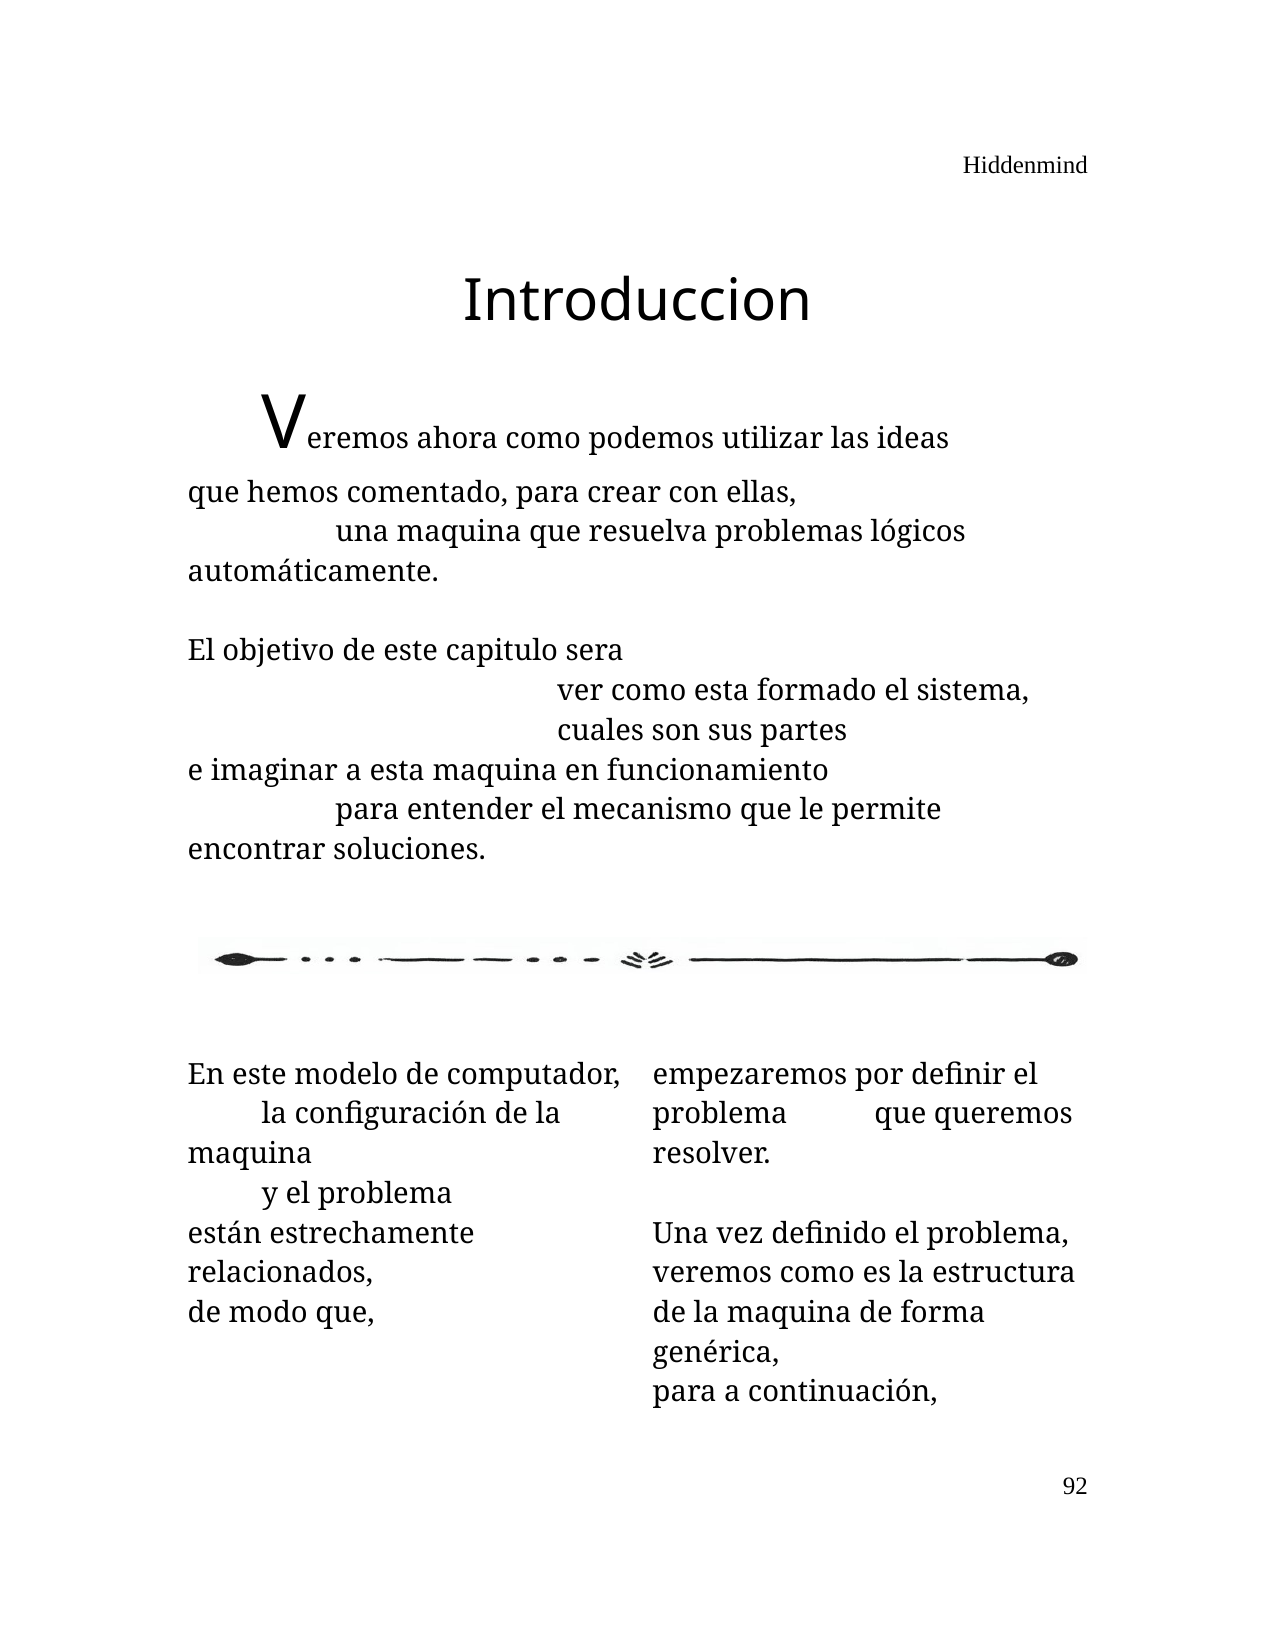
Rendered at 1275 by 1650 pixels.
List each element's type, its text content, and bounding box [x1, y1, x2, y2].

text e imaginar a esta maquina en funcionamiento [187, 749, 1087, 788]
text la configuración de la maquina [187, 1093, 622, 1172]
text y el problema [187, 1172, 622, 1212]
text de la maquina de forma genérica, [652, 1291, 1087, 1371]
text para entender el mecanismo que le permite encontrar soluciones. [187, 788, 1087, 868]
text de modo que, [187, 1291, 622, 1331]
text ver como esta formado el sistema, [187, 669, 1087, 709]
text están estrechamente relacionados, [187, 1212, 622, 1291]
picture [198, 937, 1088, 974]
text para a continuación, [652, 1371, 1087, 1410]
text En este modelo de computador, [187, 1053, 622, 1093]
text Una vez definido el problema, veremos como es la estructura [652, 1212, 1087, 1291]
text El objetivo de este capitulo sera [187, 630, 1087, 669]
text Veremos ahora como podemos utilizar las ideas [187, 369, 1087, 471]
text cuales son sus partes [187, 709, 1087, 749]
text una maquina que resuelva problemas lógicos automáticamente. [187, 511, 1087, 590]
text que hemos comentado, para crear con ellas, [187, 471, 1087, 511]
text empezaremos por definir el problema que queremos resolver. [652, 1053, 1087, 1172]
